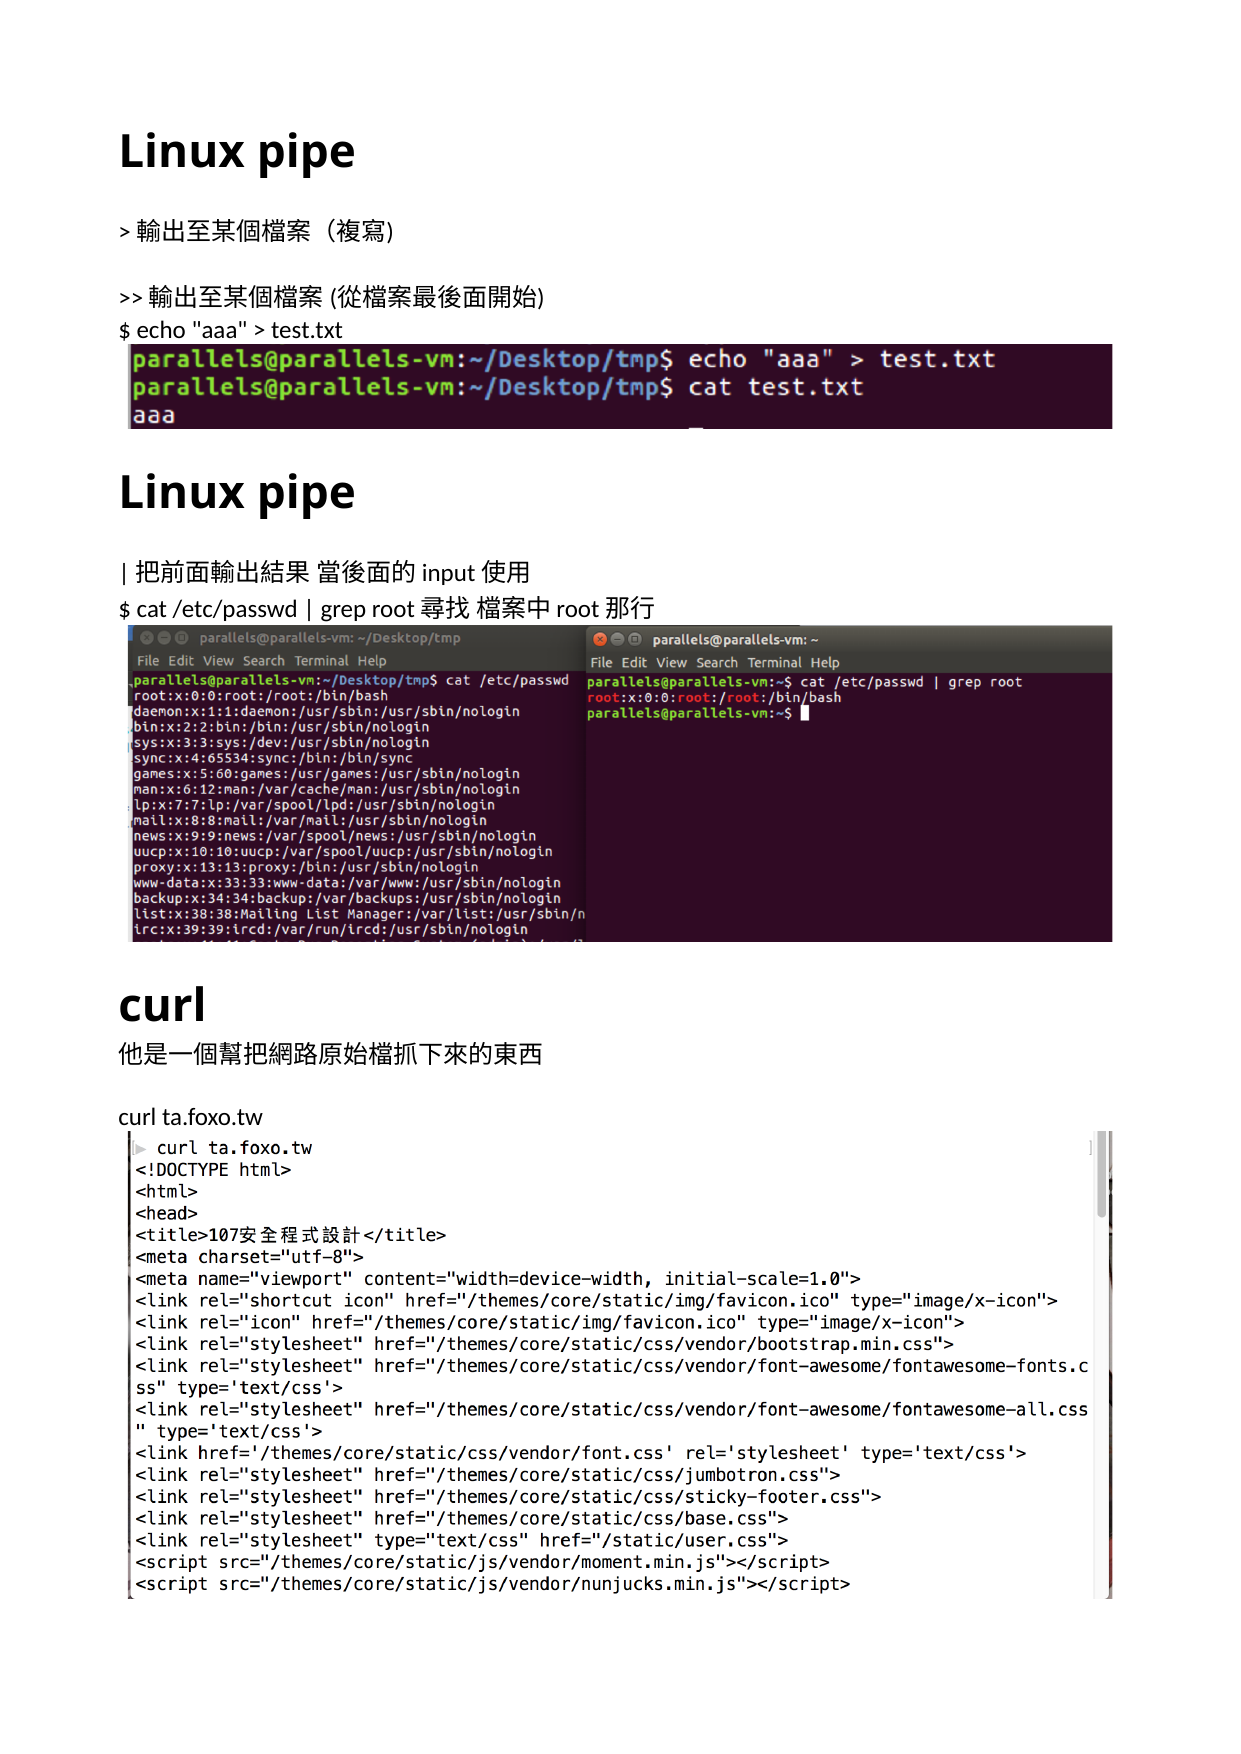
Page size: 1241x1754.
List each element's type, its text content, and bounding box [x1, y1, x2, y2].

text 他是一個幫把網路原始檔抓下來的東西 [118, 1034, 1122, 1071]
picture [127, 625, 1113, 942]
text > 輸出至某個檔案（複寫) [118, 211, 1122, 247]
picture [127, 1131, 1113, 1599]
subtitle Linux pipe [118, 118, 1122, 181]
text curl ta.foxo.tw [118, 1101, 1122, 1132]
text $ echo "aaa" > test.txt [118, 314, 1122, 344]
text >> 輸出至某個檔案 (從檔案最後面開始) [118, 278, 1122, 314]
text $ cat /etc/passwd | grep root 尋找 檔案中root 那行 [118, 589, 1122, 625]
subtitle curl [118, 972, 1122, 1034]
subtitle Linux pipe [118, 459, 1122, 522]
picture [127, 344, 1113, 429]
text | 把前面輸出結果 當後面的 input 使用 [118, 552, 1122, 589]
